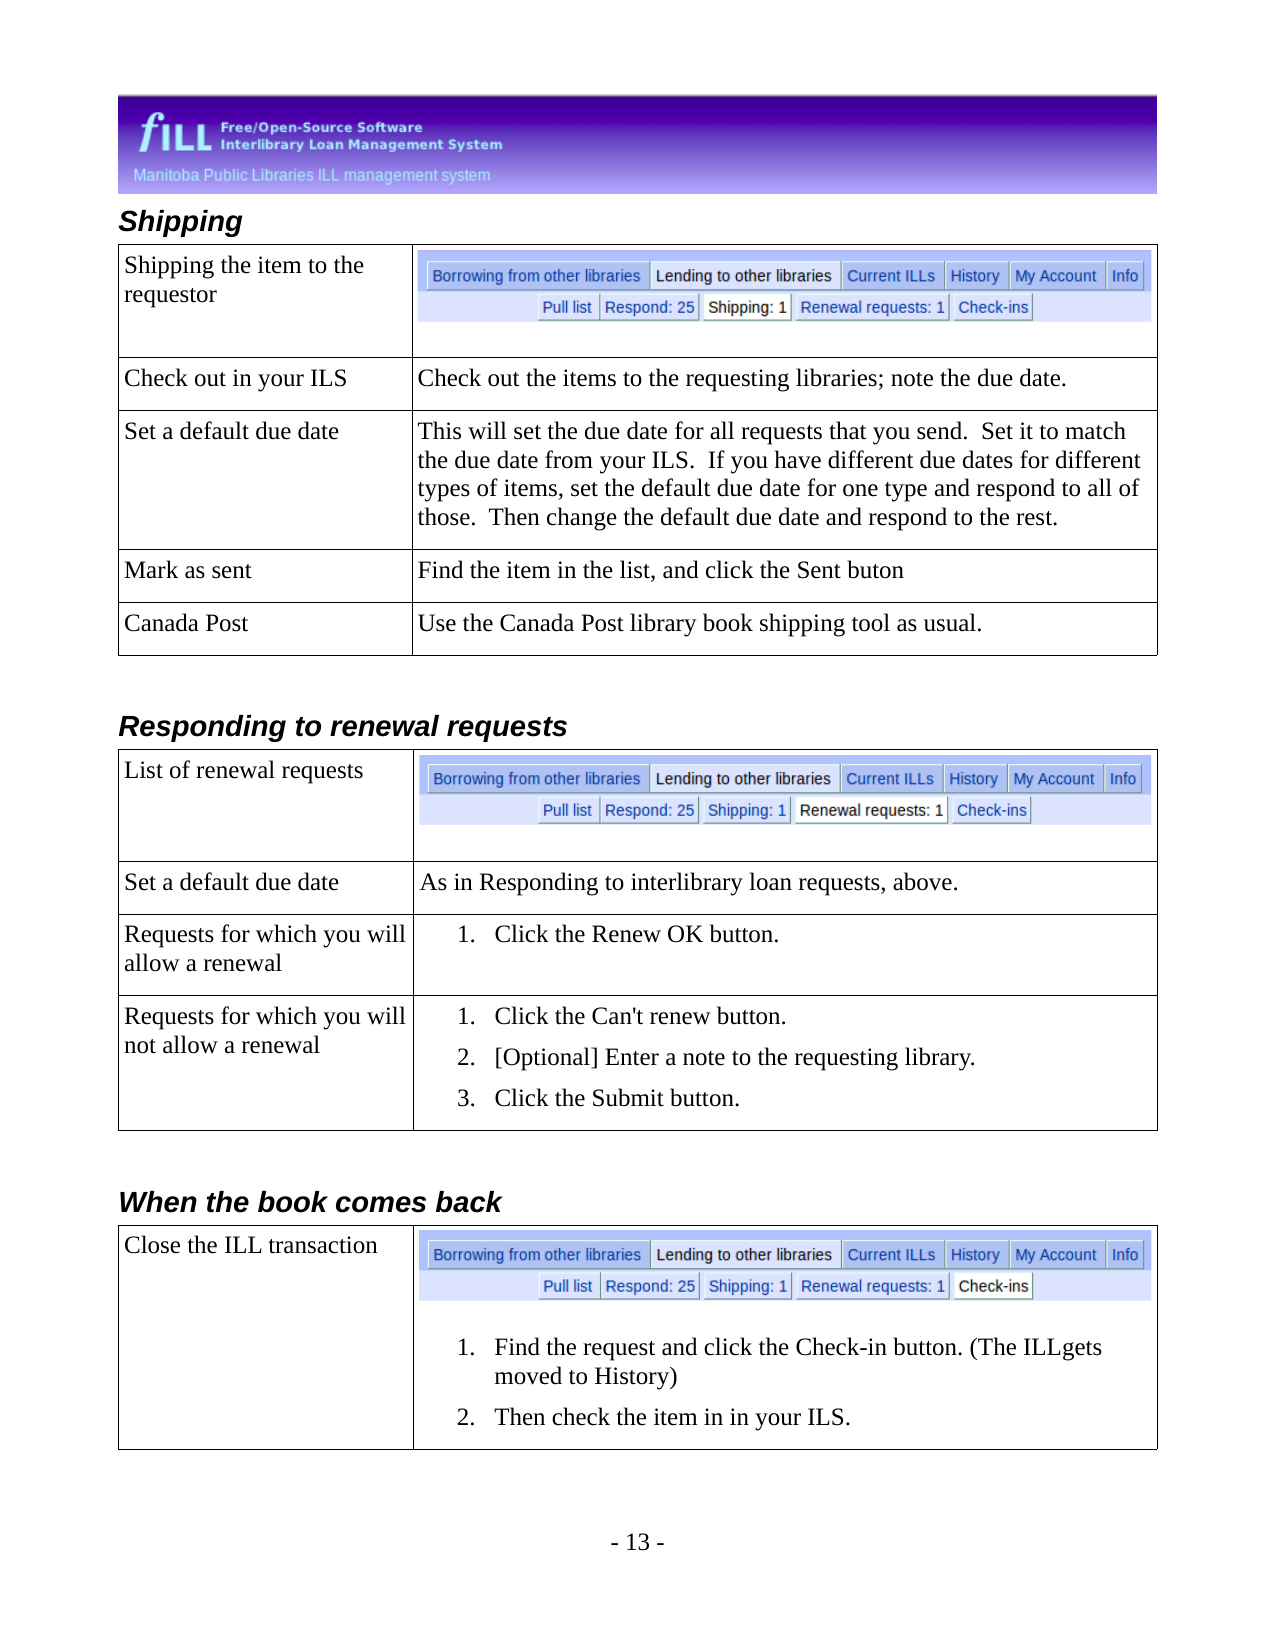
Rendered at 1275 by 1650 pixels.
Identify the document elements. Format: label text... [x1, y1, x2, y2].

table_cell Canada Post [119, 603, 412, 655]
table_header List of renewal requests [119, 750, 413, 861]
table_header [414, 750, 1157, 861]
table_header [413, 245, 1157, 357]
subtitle Shipping [118, 204, 1157, 238]
table_cell Requests for which you will not allow a renewal [119, 996, 413, 1130]
subtitle Responding to renewal requests [118, 709, 1157, 743]
table_cell Use the Canada Post library book shipping tool as usual. [413, 603, 1157, 655]
table_cell Find the item in the list, and click the Sent buton [413, 550, 1157, 602]
table_cell Click the Renew OK button. [414, 915, 1157, 995]
table_header Find the request and click the Check-in button. (The ILLgets moved to History) Then check the item in in your ILS. [414, 1226, 1157, 1449]
table_header Close the ILL transaction [119, 1226, 413, 1449]
picture [419, 755, 1152, 826]
picture [118, 94, 1157, 194]
table_cell Click the Can't renew button. [Optional] Enter a note to the requesting library. Click the Submit button. [414, 996, 1157, 1130]
picture [417, 250, 1152, 323]
subtitle When the book comes back [118, 1185, 1157, 1218]
table_cell Set a default due date [119, 411, 412, 549]
table_cell Set a default due date [119, 862, 413, 913]
table_cell As in Responding to interlibrary loan requests, above. [414, 862, 1157, 913]
table_cell Mark as sent [119, 550, 412, 602]
picture [419, 1230, 1152, 1303]
table_cell Requests for which you will allow a renewal [119, 915, 413, 995]
table_cell Check out in your ILS [119, 358, 412, 410]
table_cell Check out the items to the requesting libraries; note the due date. [413, 358, 1157, 410]
table_header Shipping the item to the requestor [119, 245, 412, 357]
table_cell This will set the due date for all requests that you send. Set it to match the due date from your ILS. If you have different due dates for different types of items, set the default due date for one type and respond to all of those. Then change the default due date and respond to the rest. [413, 411, 1157, 549]
